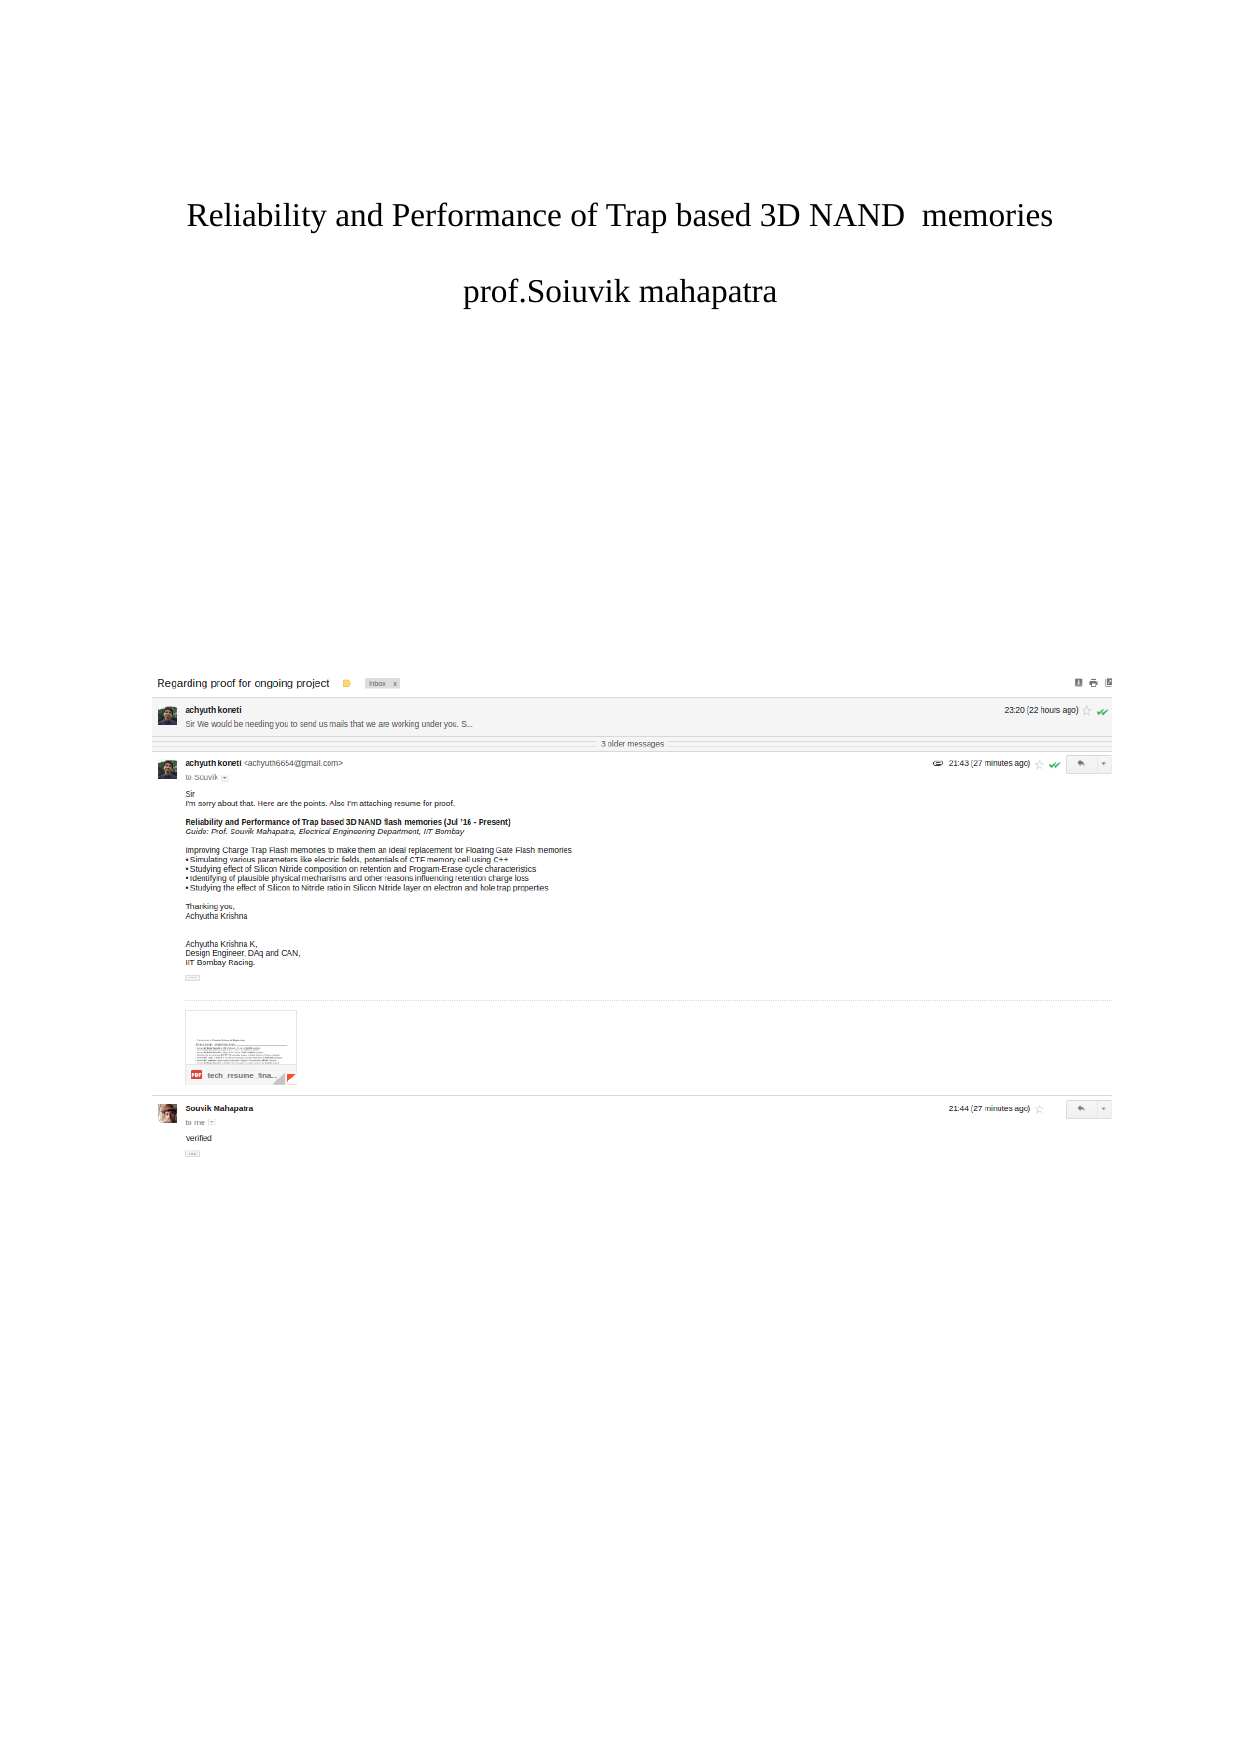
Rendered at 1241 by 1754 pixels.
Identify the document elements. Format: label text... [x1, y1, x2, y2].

picture [148, 675, 1153, 1165]
text Reliability and Performance of Trap based 3D NAND memories [118, 195, 1122, 233]
text prof.Soiuvik mahapatra [118, 271, 1122, 310]
